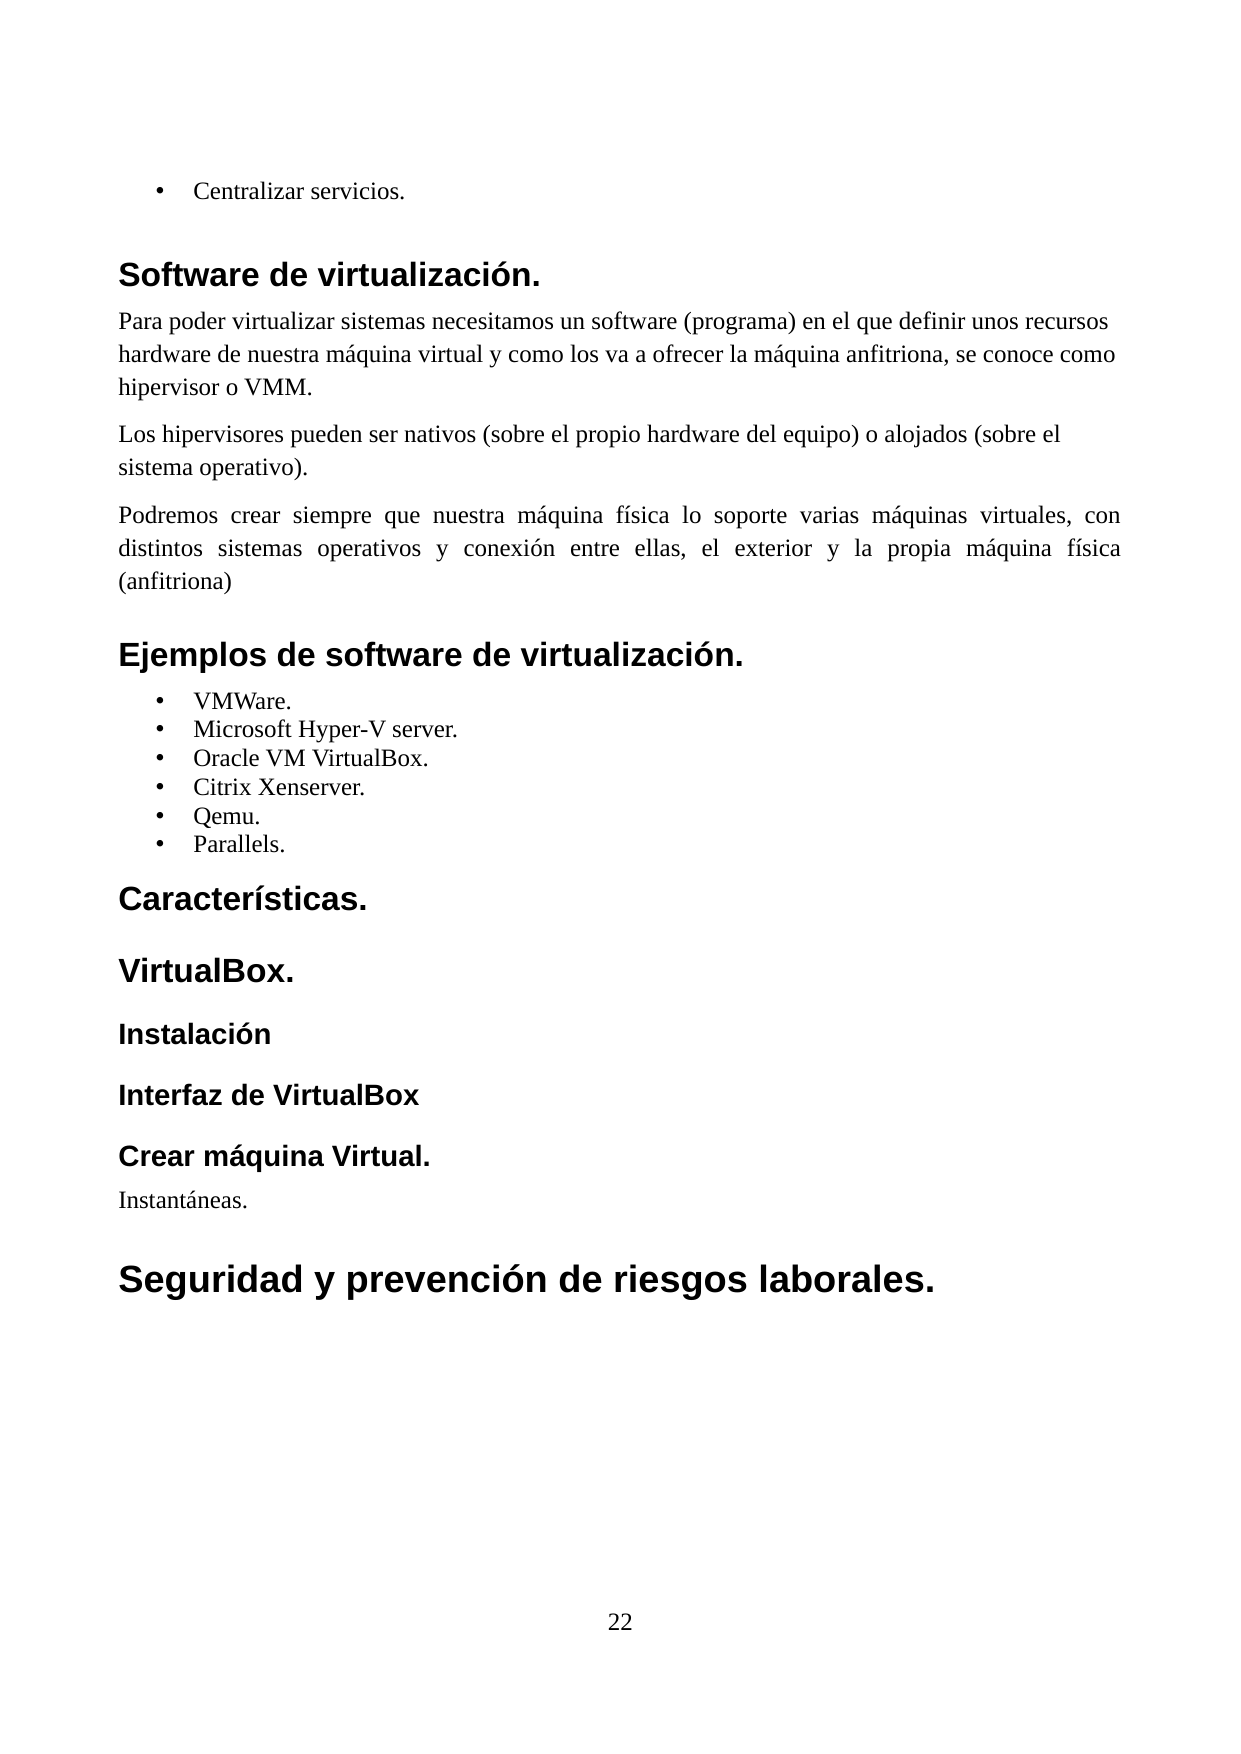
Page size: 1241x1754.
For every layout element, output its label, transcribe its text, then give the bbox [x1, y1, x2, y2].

list Centralizar servicios. [156, 176, 1122, 205]
subtitle Características. [118, 879, 1122, 918]
subtitle Interfaz de VirtualBox [118, 1078, 1122, 1111]
subtitle Software de virtualización. [118, 255, 1122, 293]
list Oracle VM VirtualBox. [156, 743, 1122, 772]
list Microsoft Hyper-V server. [156, 714, 1122, 743]
text Para poder virtualizar sistemas necesitamos un software (programa) en el que definir unos recursos hardware de nuestra máquina virtual y como los va a ofrecer la máquina anfitriona, se conoce como hipervisor o VMM. [118, 306, 1122, 401]
text Podremos crear siempre que nuestra máquina física lo soporte varias máquinas virtuales, con distintos sistemas operativos y conexión entre ellas, el exterior y la propia máquina física (anfitriona) [118, 500, 1122, 595]
list Qemu. [156, 801, 1122, 829]
list VMWare. [156, 686, 1122, 714]
text Instantáneas. [118, 1185, 1122, 1213]
text Los hipervisores pueden ser nativos (sobre el propio hardware del equipo) o alojados (sobre el sistema operativo). [118, 419, 1122, 481]
subtitle VirtualBox. [118, 951, 1122, 990]
subtitle Seguridad y prevención de riesgos laborales. [118, 1257, 1122, 1301]
subtitle Ejemplos de software de virtualización. [118, 634, 1122, 673]
list Citrix Xenserver. [156, 772, 1122, 801]
subtitle Crear máquina Virtual. [118, 1138, 1122, 1172]
subtitle Instalación [118, 1017, 1122, 1051]
list Parallels. [156, 829, 1122, 858]
